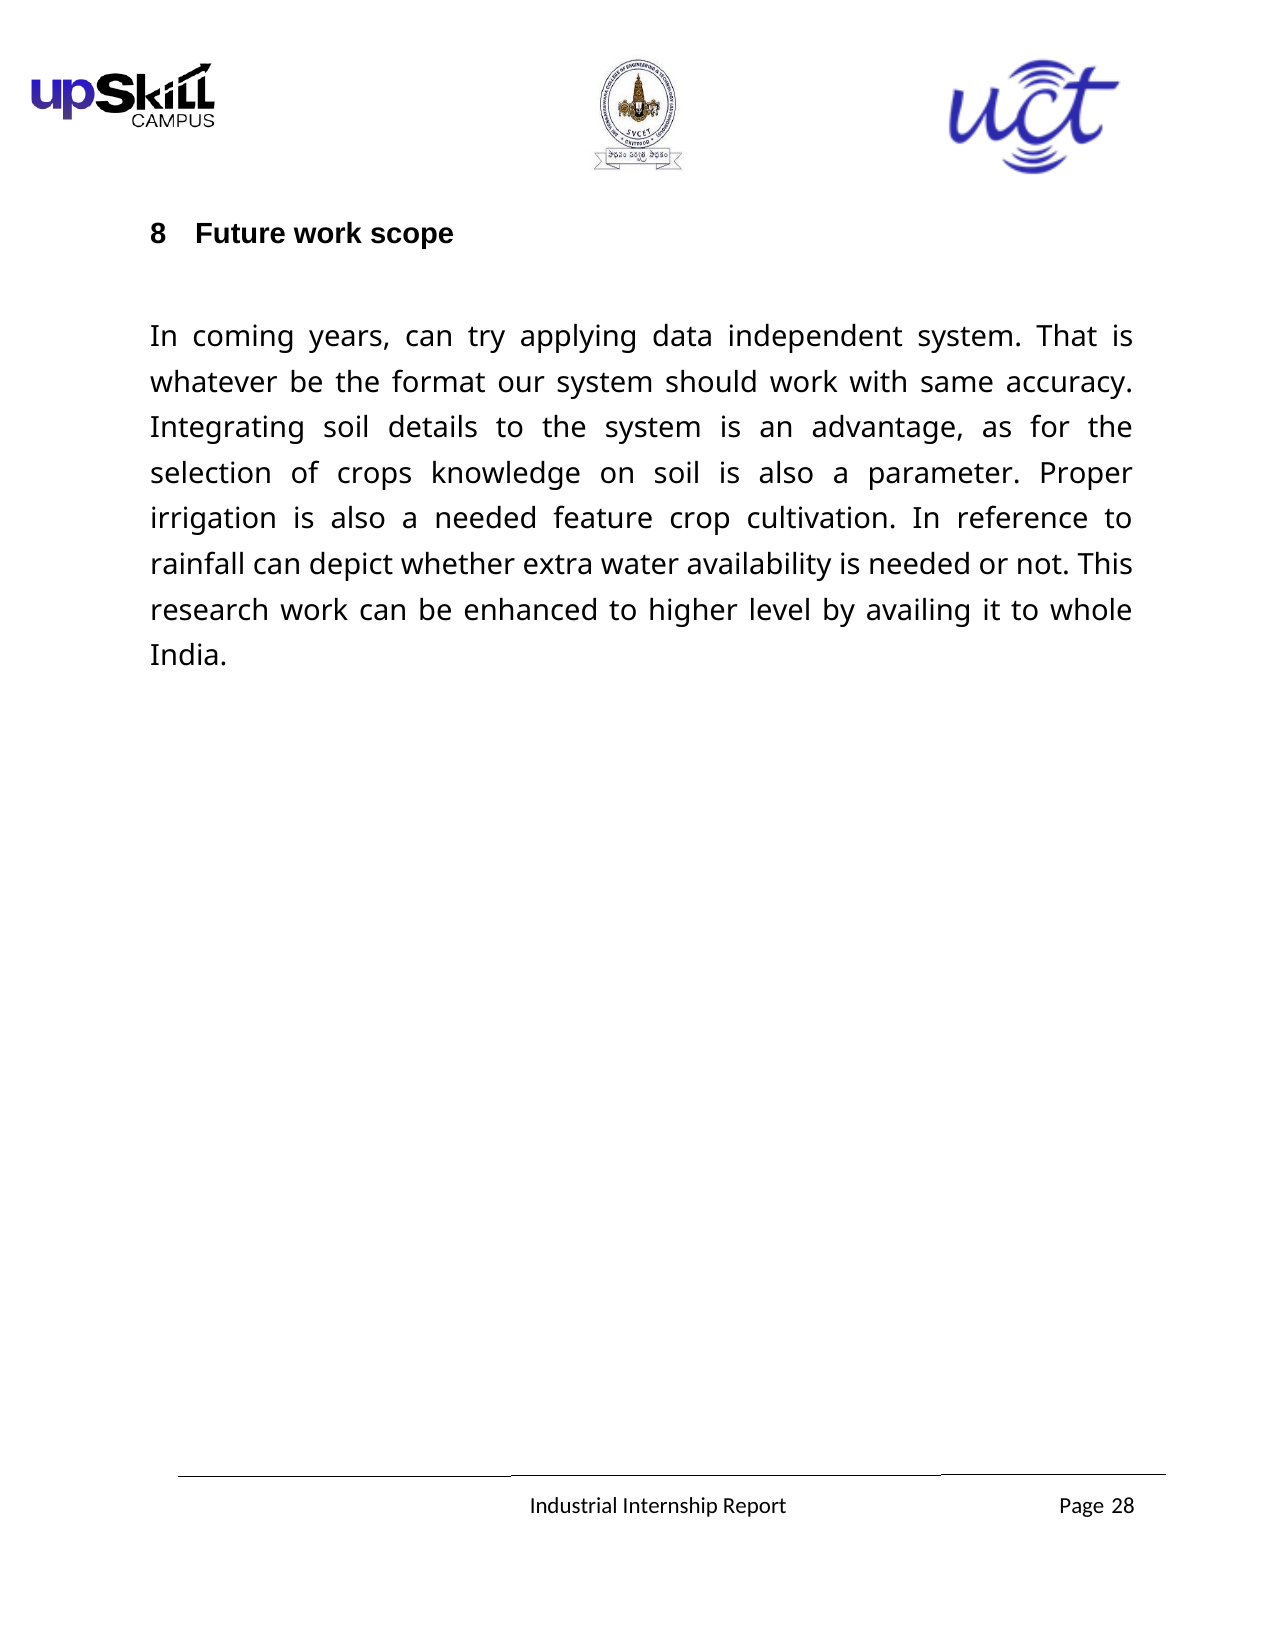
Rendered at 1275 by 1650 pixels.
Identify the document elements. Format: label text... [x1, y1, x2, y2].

subtitle Future work scope [150, 216, 1134, 250]
text In coming years, can try applying data independent system. That is whatever be the format our system should work with same accuracy. Integrating soil details to the system is an advantage, as for the selection of crops knowledge on soil is also a parameter. Proper irrigation is also a needed feature crop cultivation. In reference to rainfall can depict whether extra water availability is needed or not. This research work can be enhanced to higher level by availing it to whole India. [150, 315, 1134, 674]
